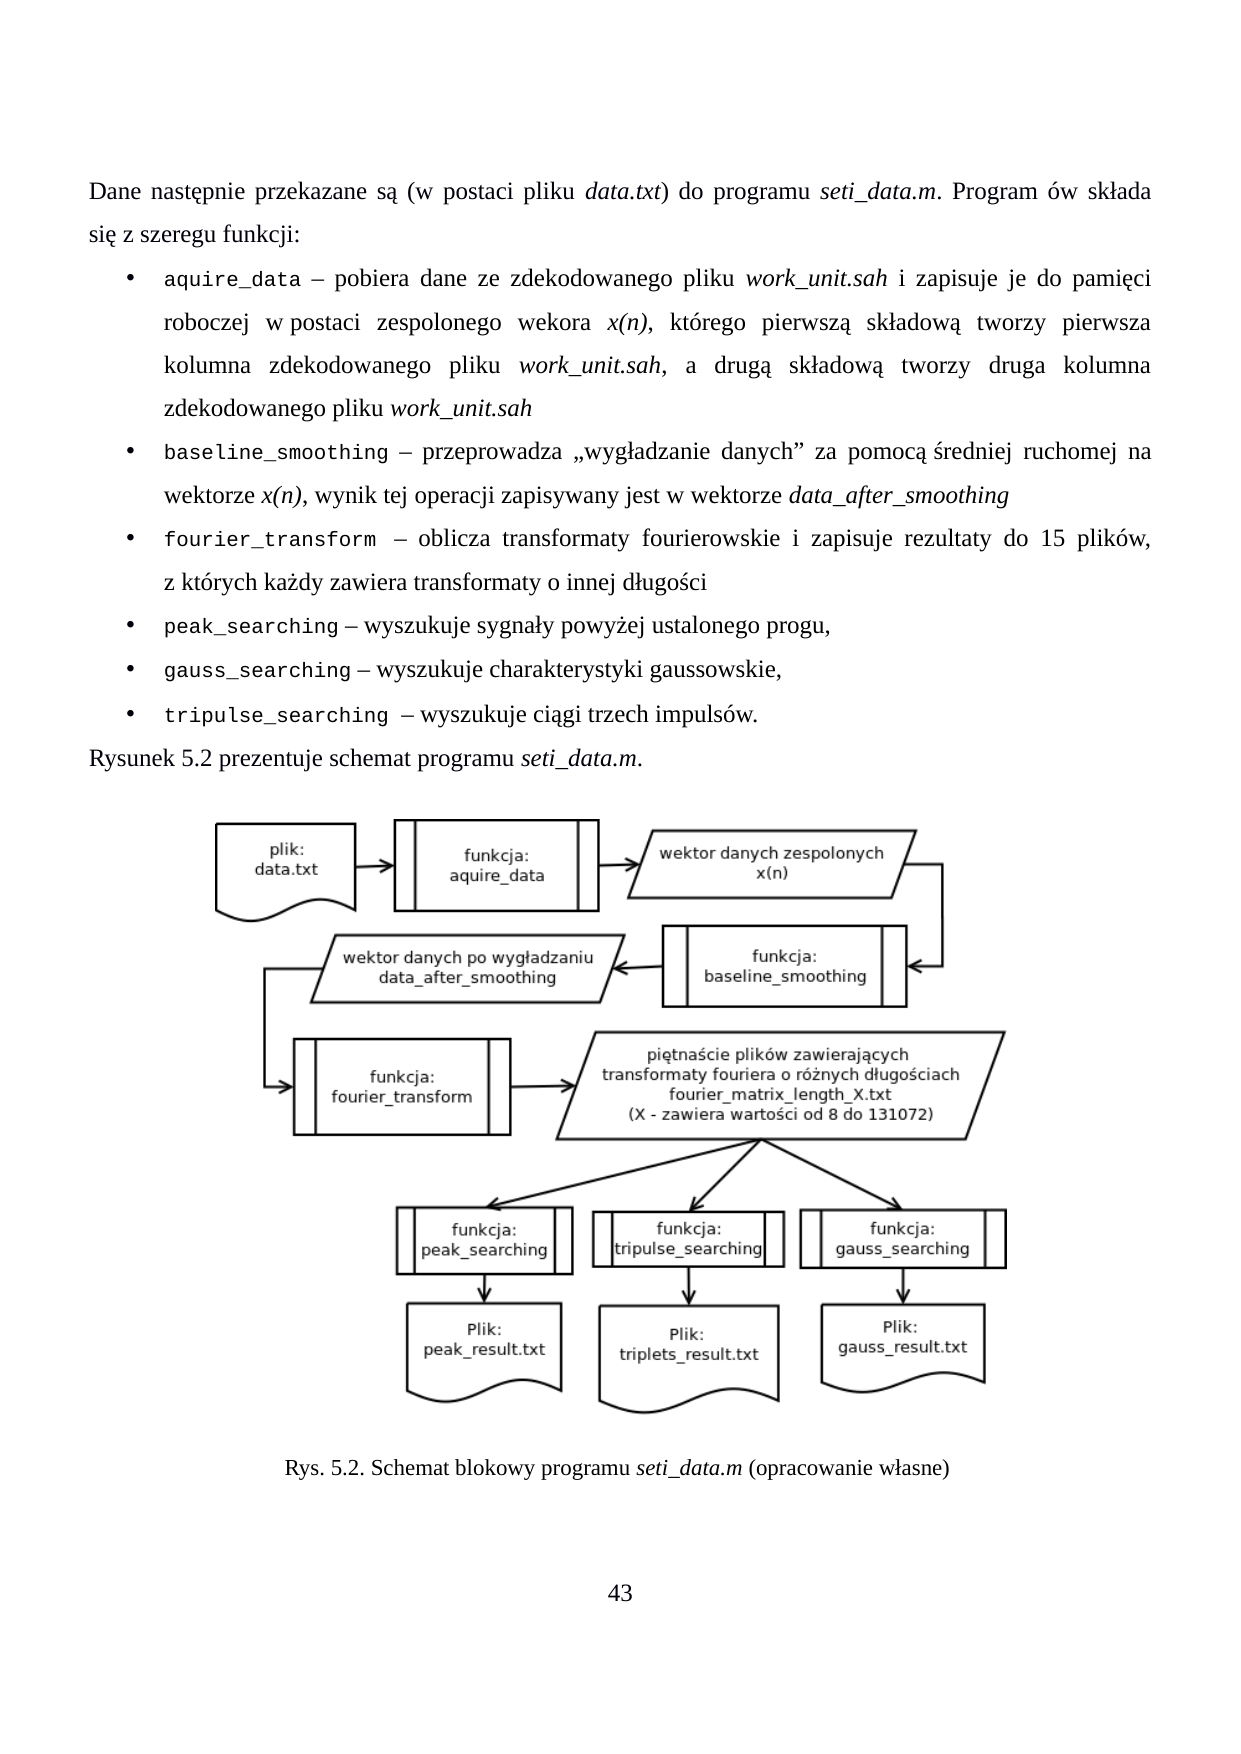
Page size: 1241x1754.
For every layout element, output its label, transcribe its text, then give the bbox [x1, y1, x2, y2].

picture [221, 819, 998, 1416]
list aquire_data – pobiera dane ze zdekodowanego pliku work_unit.sah i zapisuje je do pamięci roboczej w postaci zespolonego wekora x(n), którego pierwszą składową tworzy pierwsza kolumna zdekodowanego pliku work_unit.sah, a drugą składową tworzy druga kolumna zdekodowanego pliku work_unit.sah [126, 263, 1152, 422]
list fourier_transform – oblicza transformaty fourierowskie i zapisuje rezultaty do 15 plików, z których każdy zawiera transformaty o innej długości [126, 523, 1152, 596]
text Dane następnie przekazane są (w postaci pliku data.txt) do programu seti_data.m. Program ów składa się z szeregu funkcji: [88, 176, 1152, 248]
text Rysunek 5.2 prezentuje schemat programu seti_data.m. [88, 743, 1152, 772]
list tripulse_searching – wyszukuje ciągi trzech impulsów. [126, 699, 1152, 728]
list gauss_searching – wyszukuje charakterystyki gaussowskie, [126, 654, 1152, 684]
text Rys. 5.2. Schemat blokowy programu seti_data.m (opracowanie własne) [88, 786, 1152, 1481]
list peak_searching – wyszukuje sygnały powyżej ustalonego progu, [126, 610, 1152, 640]
list baseline_smoothing – przeprowadza „wygładzanie danych” za pomocą średniej ruchomej na wektorze x(n), wynik tej operacji zapisywany jest w wektorze data_after_smoothing [126, 436, 1152, 509]
